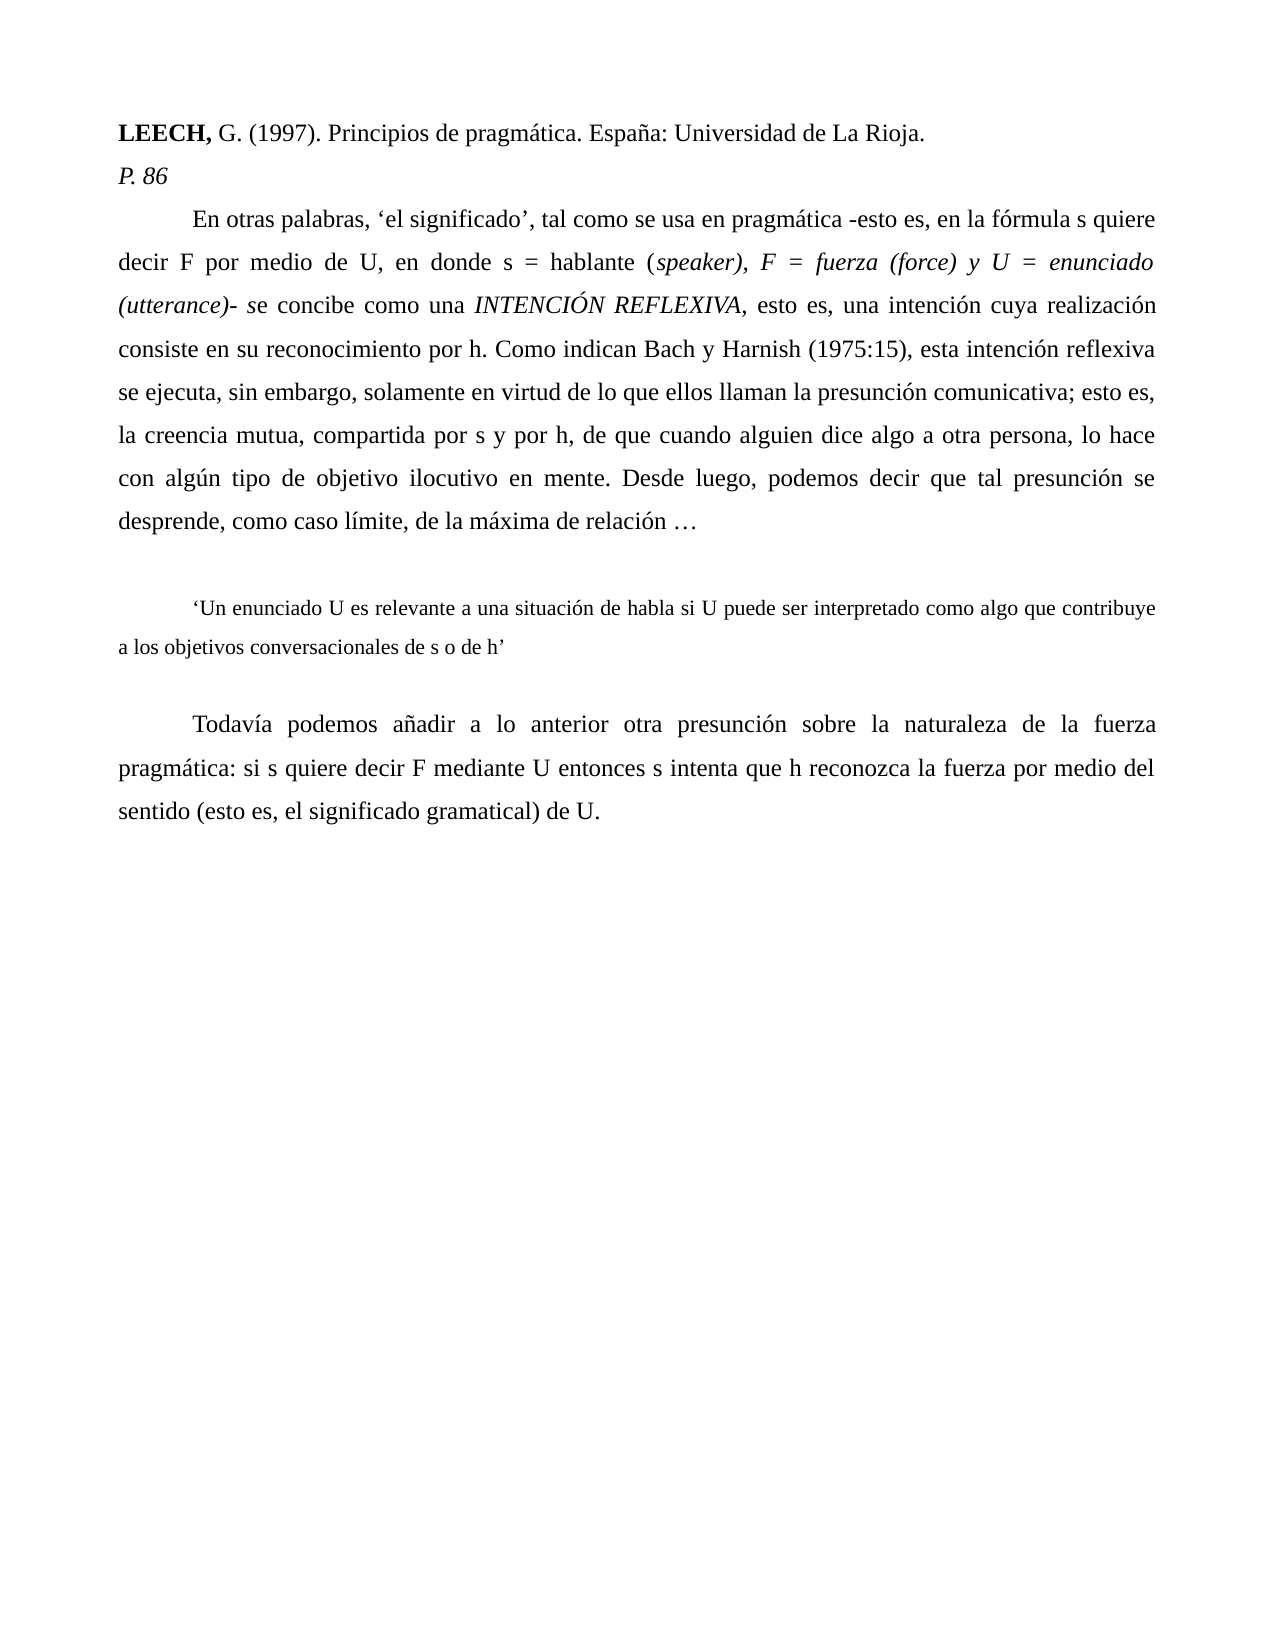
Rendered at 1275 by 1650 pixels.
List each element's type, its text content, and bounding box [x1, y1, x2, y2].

text Todavía podemos añadir a lo anterior otra presunción sobre la naturaleza de la fuerza pragmática: si s quiere decir F mediante U entonces s intenta que h reconozca la fuerza por medio del sentido (esto es, el significado gramatical) de U. [118, 709, 1157, 824]
text ‘Un enunciado U es relevante a una situación de habla si U puede ser interpretado como algo que contribuye a los objetivos conversacionales de s o de h’ [118, 592, 1157, 659]
text En otras palabras, ‘el significado’, tal como se usa en pragmática -esto es, en la fórmula s quiere decir F por medio de U, en donde s = hablante (speaker), F = fuerza (force) y U = enunciado (utterance)- se concibe como una INTENCIÓN REFLEXIVA, esto es, una intención cuya realización consiste en su reconocimiento por h. Como indican Bach y Harnish (1975:15), esta intención reflexiva se ejecuta, sin embargo, solamente en virtud de lo que ellos llaman la presunción comunicativa; esto es, la creencia mutua, compartida por s y por h, de que cuando alguien dice algo a otra persona, lo hace con algún tipo de objetivo ilocutivo en mente. Desde luego, podemos decir que tal presunción se desprende, como caso límite, de la máxima de relación … [118, 204, 1157, 535]
text LEECH, G. (1997). Principios de pragmática. España: Universidad de La Rioja. [118, 118, 1157, 147]
text P. 86 [118, 161, 1157, 190]
